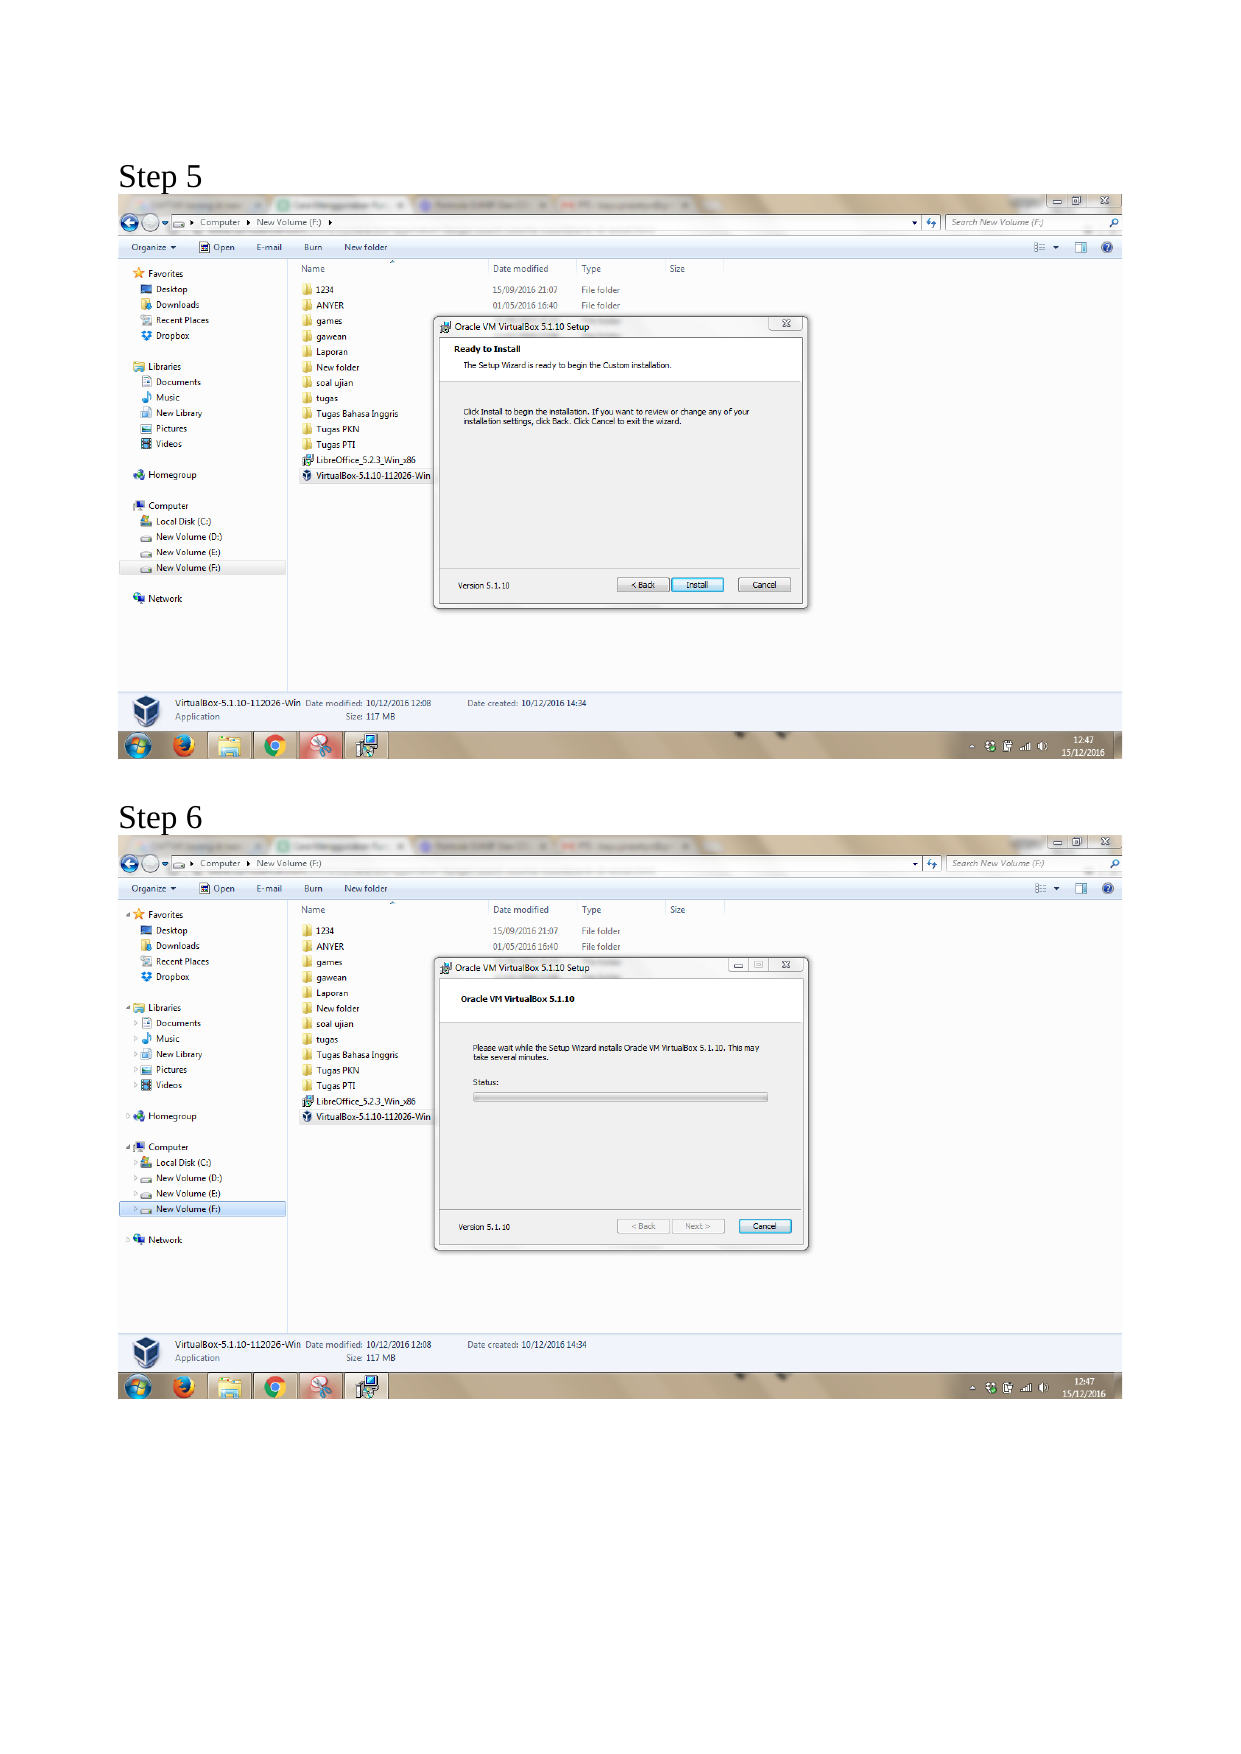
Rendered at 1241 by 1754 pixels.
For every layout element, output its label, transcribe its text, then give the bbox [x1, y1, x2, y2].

text Step 5 [118, 156, 1122, 194]
picture [118, 194, 1123, 759]
text Step 6 [118, 797, 1122, 835]
picture [118, 835, 1123, 1399]
